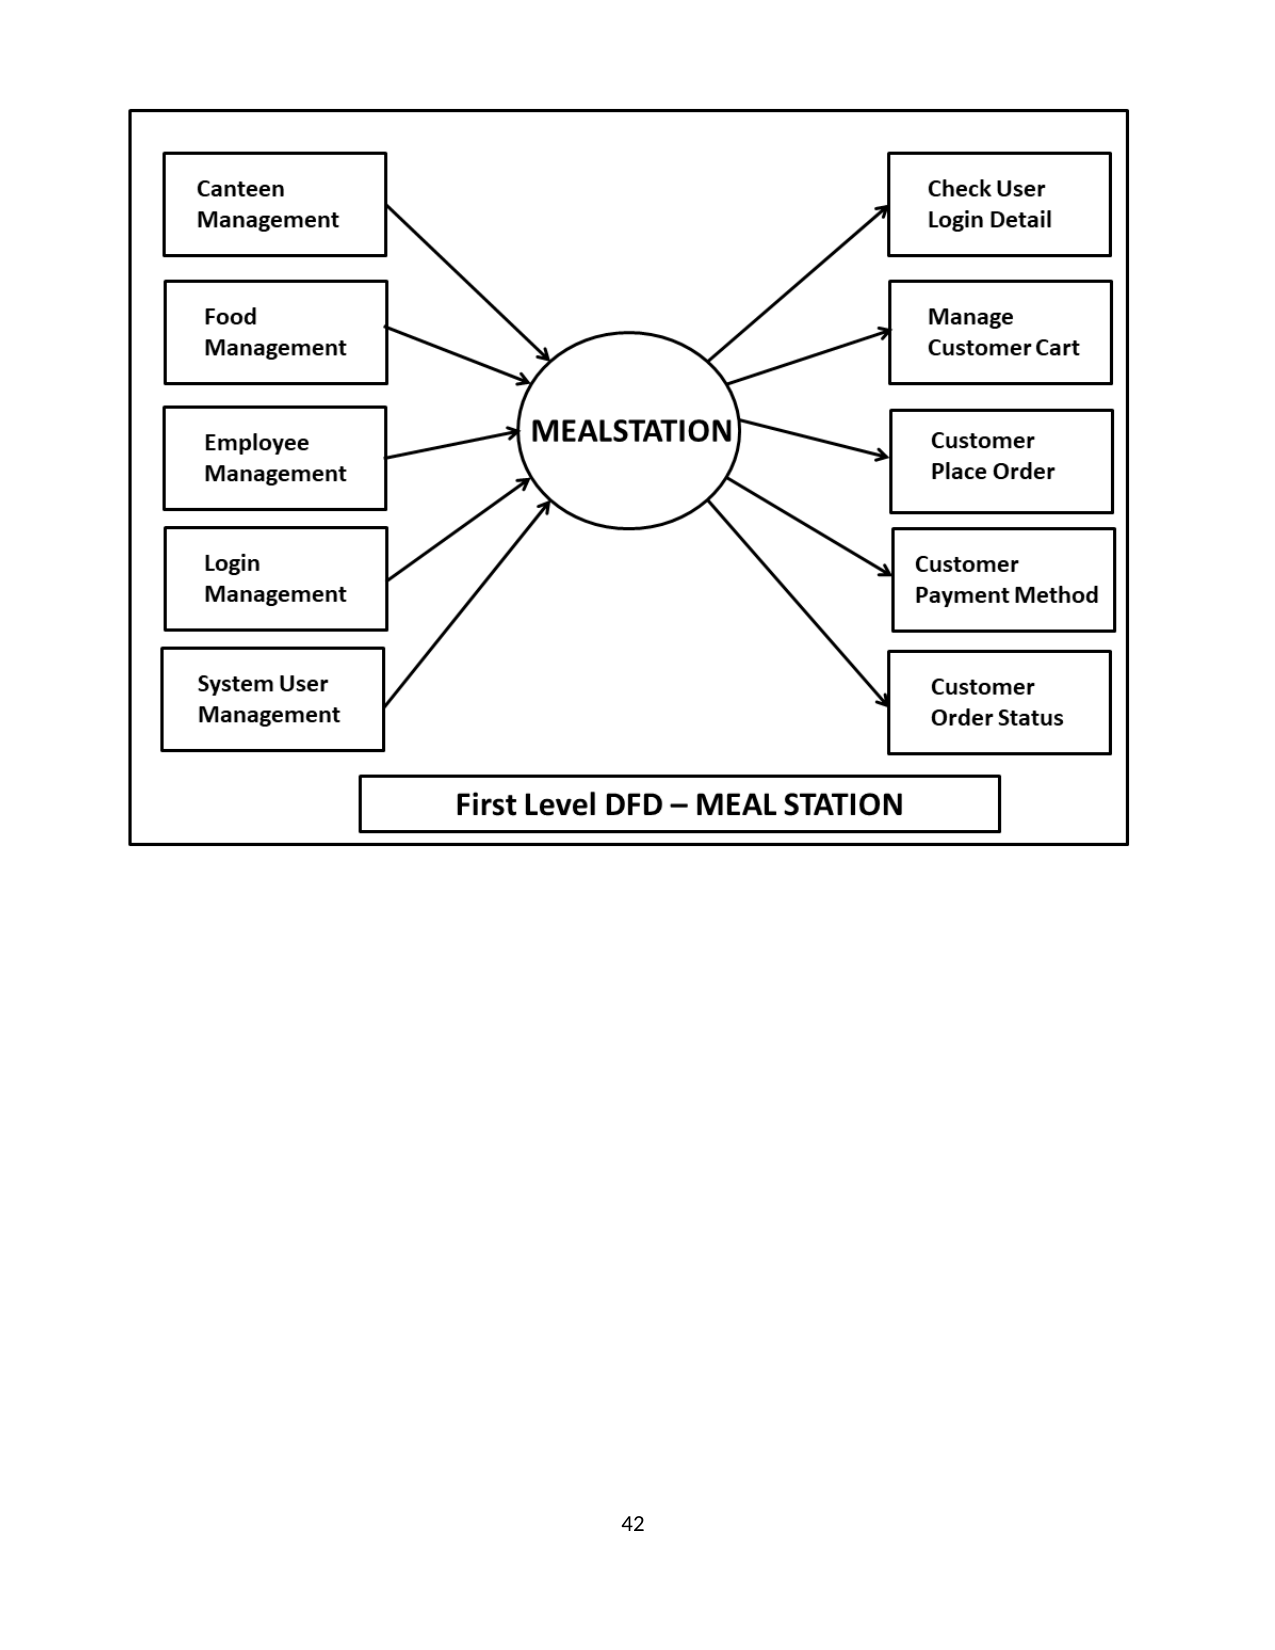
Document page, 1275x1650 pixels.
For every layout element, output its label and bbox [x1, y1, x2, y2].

picture [121, 93, 1144, 861]
